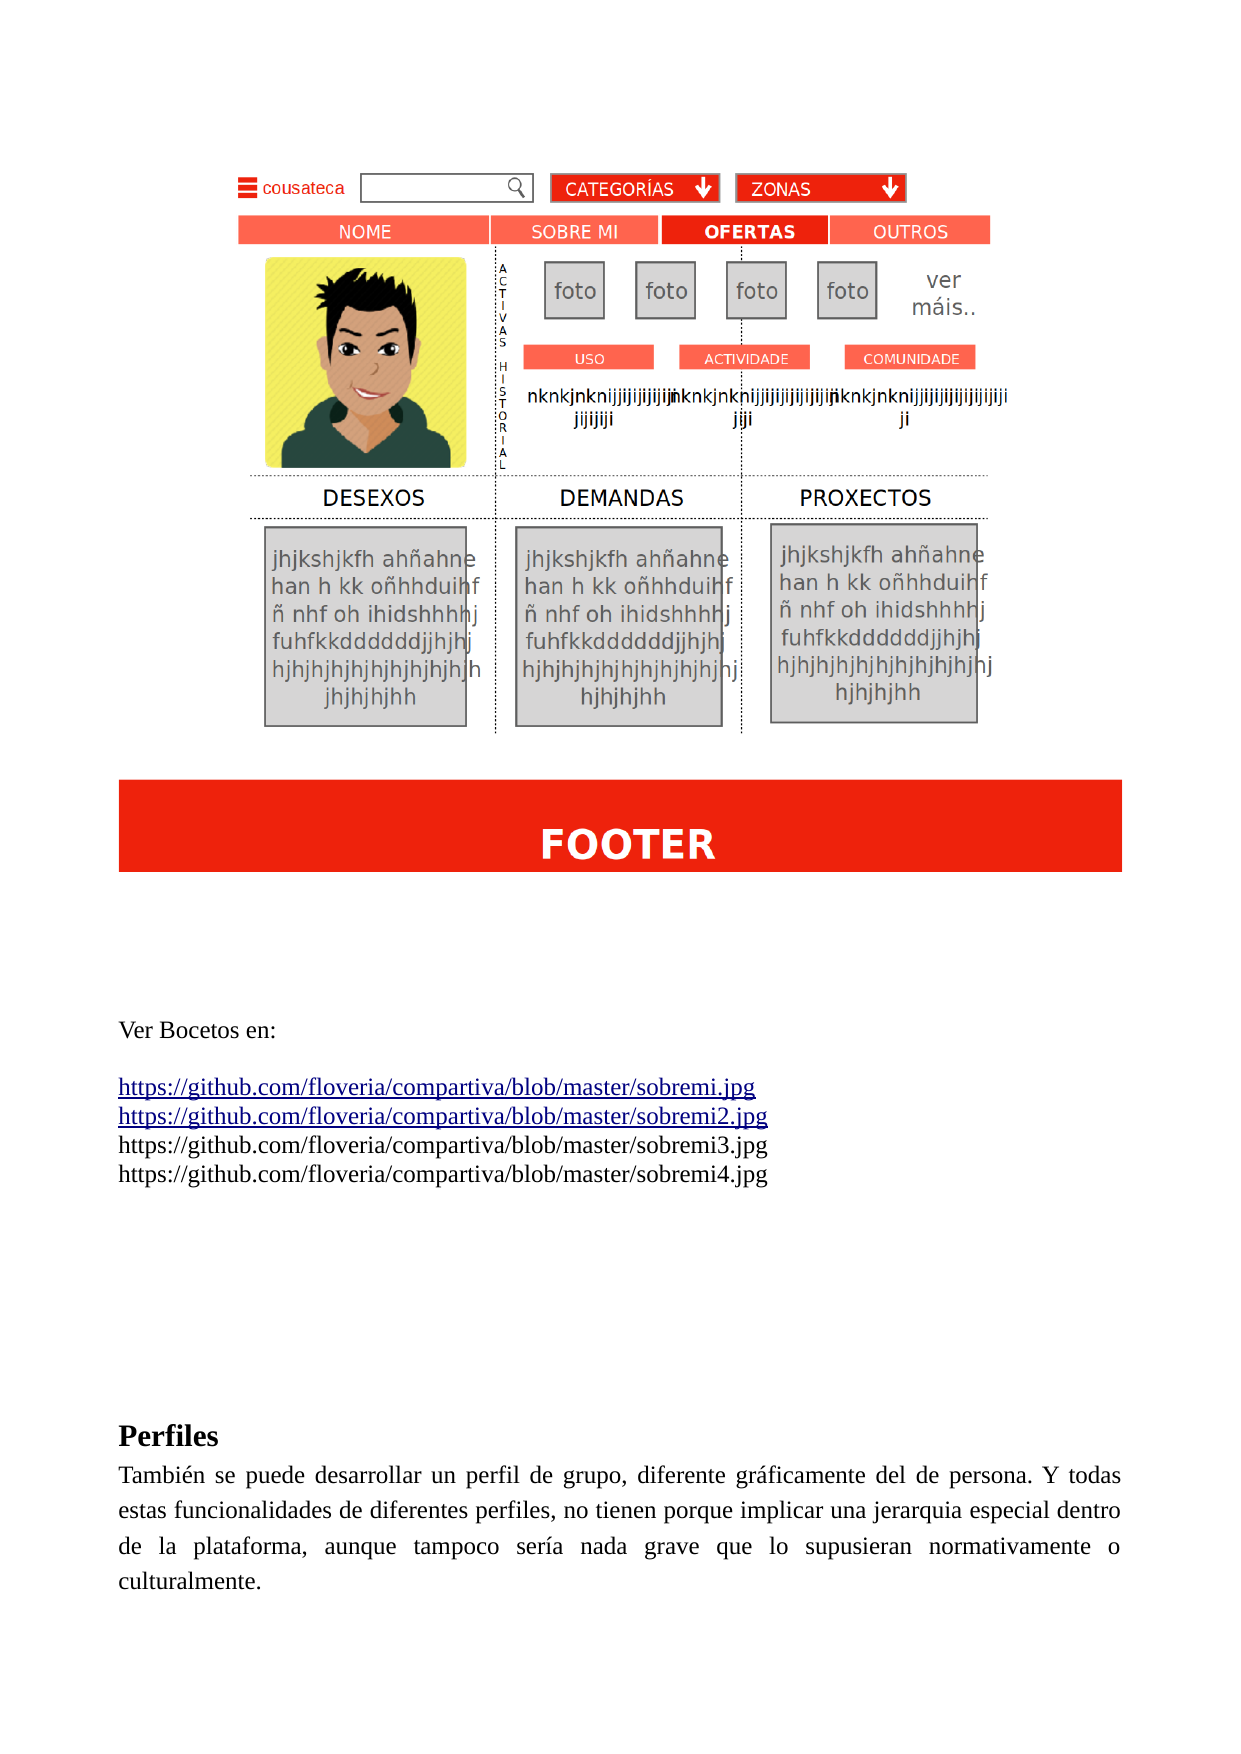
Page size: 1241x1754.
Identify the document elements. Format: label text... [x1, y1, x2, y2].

text Perfiles [118, 1417, 1122, 1453]
text https://github.com/floveria/compartiva/blob/master/sobremi.jpg [118, 1072, 1122, 1101]
text Ver Bocetos en: [118, 1015, 1122, 1044]
text https://github.com/floveria/compartiva/blob/master/sobremi4.jpg [118, 1159, 1122, 1187]
text https://github.com/floveria/compartiva/blob/master/sobremi2.jpg [118, 1101, 1122, 1130]
picture [118, 118, 1123, 872]
text https://github.com/floveria/compartiva/blob/master/sobremi3.jpg [118, 1130, 1122, 1159]
text También se puede desarrollar un perfil de grupo, diferente gráficamente del de persona. Y todas estas funcionalidades de diferentes perfiles, no tienen porque implicar una jerarquia especial dentro de la plataforma, aunque tampoco sería nada grave que lo supusieran normativamente o culturalmente. [118, 1453, 1122, 1595]
